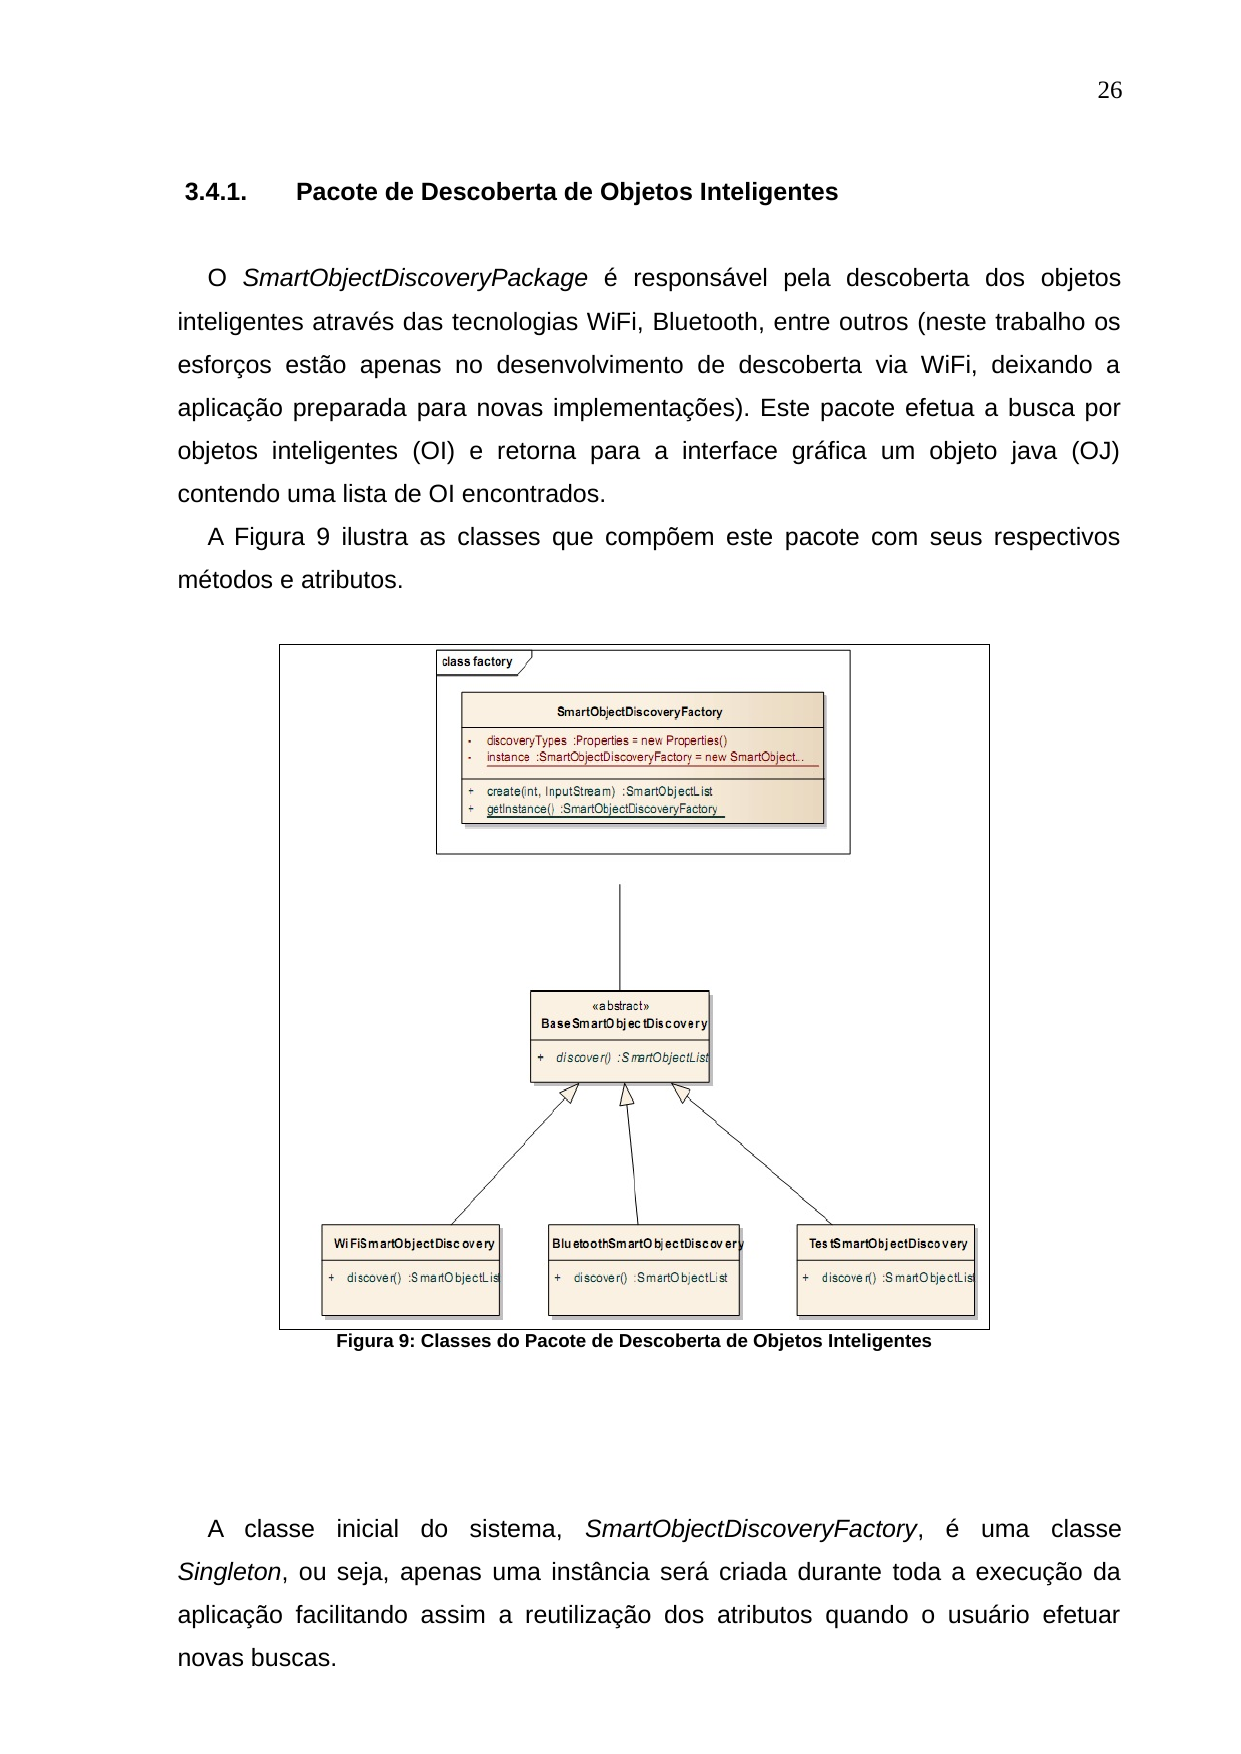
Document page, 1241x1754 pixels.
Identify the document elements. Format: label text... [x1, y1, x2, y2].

list Pacote de Descoberta de Objetos Inteligentes [184, 177, 1122, 206]
text A Figura 9 ilustra as classes que compõem este pacote com seus respectivos métodos e atributos. [177, 522, 1122, 594]
picture [280, 645, 989, 1329]
text Figura 9: Classes do Pacote de Descoberta de Objetos Inteligentes [279, 1330, 989, 1351]
text O SmartObjectDiscoveryPackage é responsável pela descoberta dos objetos inteligentes através das tecnologias WiFi, Bluetooth, entre outros (neste trabalho os esforços estão apenas no desenvolvimento de descoberta via WiFi, deixando a aplicação preparada para novas implementações). Este pacote efetua a busca por objetos inteligentes (OI) e retorna para a interface gráfica um objeto java (OJ) contendo uma lista de OI encontrados. [177, 263, 1122, 508]
text A classe inicial do sistema, SmartObjectDiscoveryFactory, é uma classe Singleton, ou seja, apenas uma instância será criada durante toda a execução da aplicação facilitando assim a reutilização dos atributos quando o usuário efetuar novas buscas. [177, 1514, 1122, 1672]
